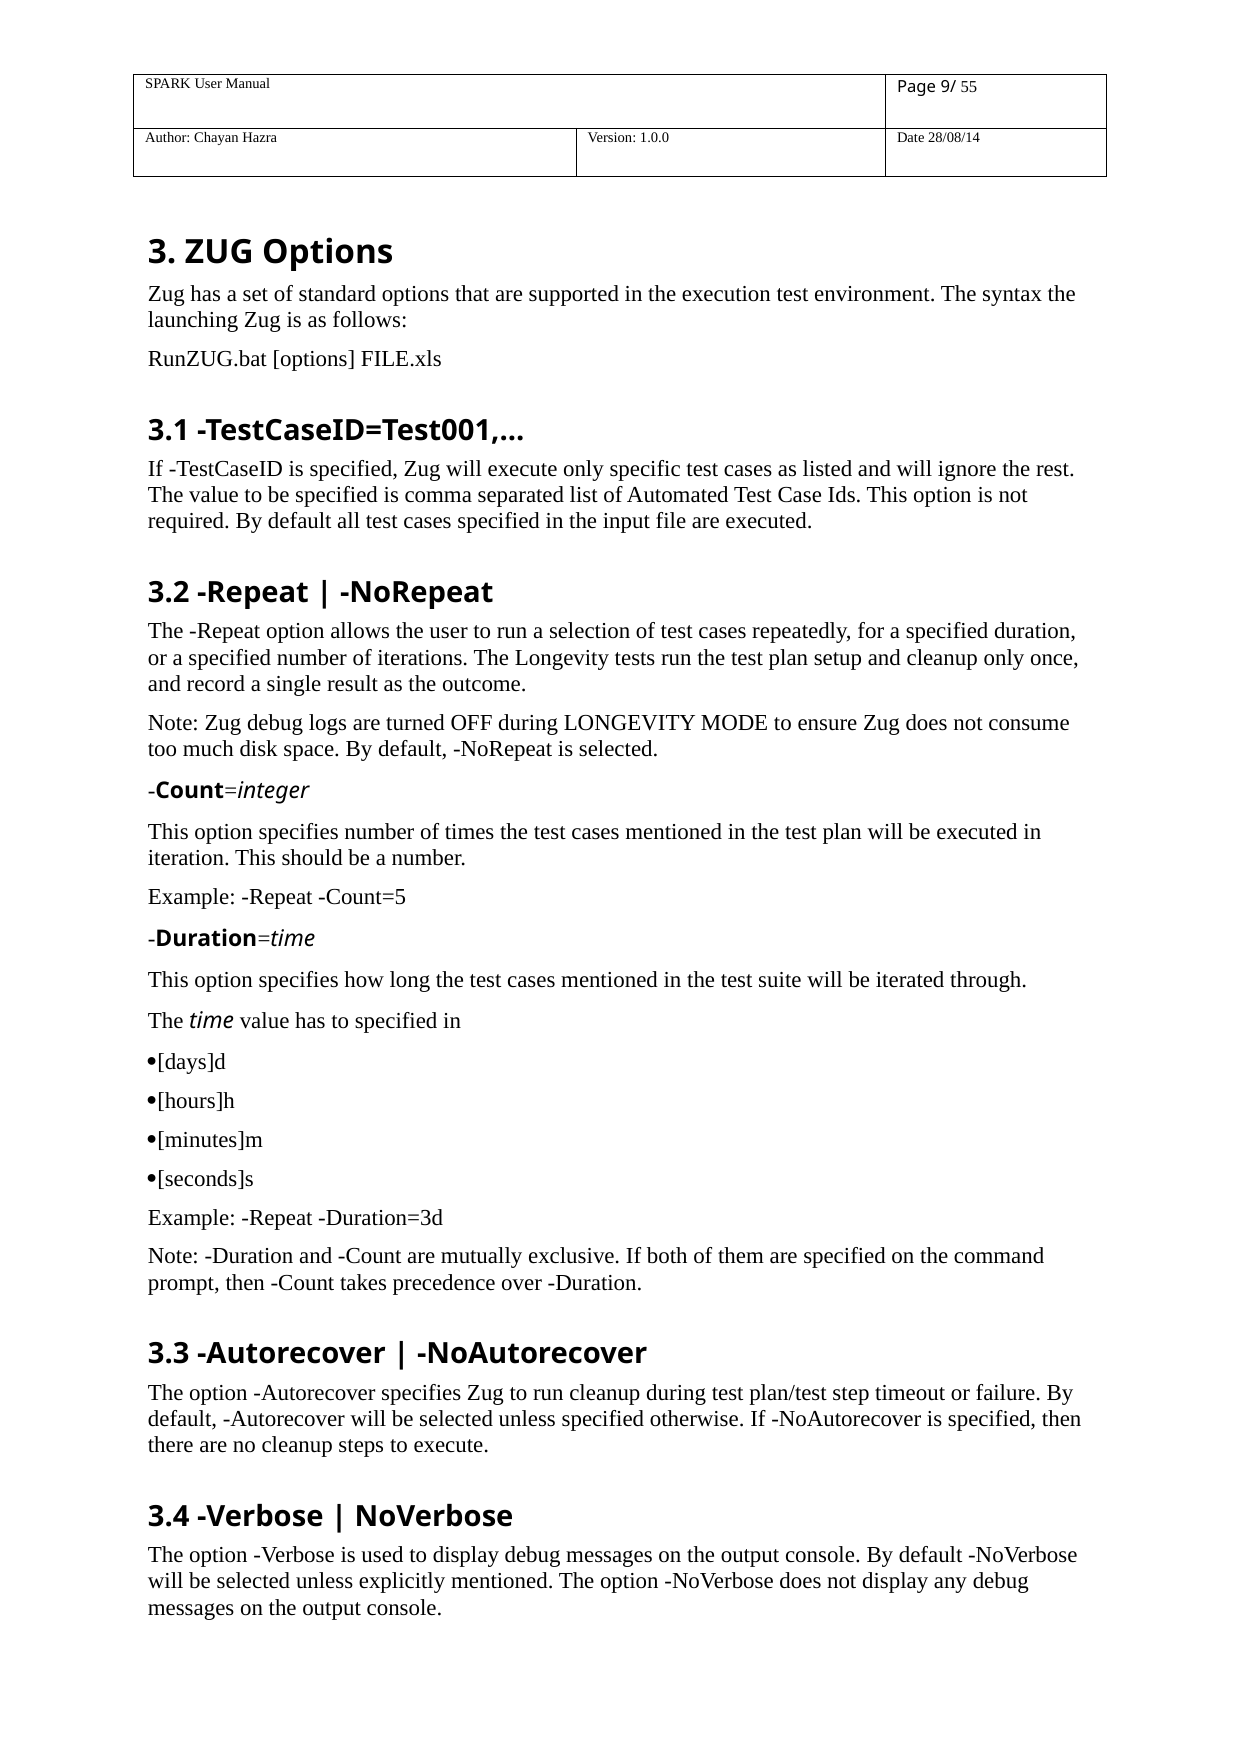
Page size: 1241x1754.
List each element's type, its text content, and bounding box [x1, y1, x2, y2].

subtitle 3.2 -Repeat | -NoRepeat [148, 571, 1092, 611]
text This option specifies how long the test cases mentioned in the test suite will be iterated through. [148, 966, 1092, 992]
text Note: Zug debug logs are turned OFF during LONGEVITY MODE to ensure Zug does not consume too much disk space. By default, -NoRepeat is selected. [148, 709, 1092, 762]
text -Count=integer [148, 774, 1092, 805]
list [hours]h [148, 1087, 1092, 1113]
text Example: -Repeat -Count=5 [148, 883, 1092, 909]
text The time value has to specified in [148, 1004, 1092, 1036]
text The option -Verbose is used to display debug messages on the output console. By default -NoVerbose will be selected unless explicitly mentioned. The option -NoVerbose does not display any debug messages on the output console. [148, 1541, 1092, 1620]
text If -TestCaseID is specified, Zug will execute only specific test cases as listed and will ignore the rest. The value to be specified is comma separated list of Automated Test Case Ids. This option is not required. By default all test cases specified in the input file are executed. [148, 455, 1092, 534]
text The option -Autorecover specifies Zug to run cleanup during test plan/test step timeout or failure. By default, -Autorecover will be selected unless specified otherwise. If -NoAutorecover is specified, then there are no cleanup steps to execute. [148, 1379, 1092, 1458]
text Note: -Duration and -Count are mutually exclusive. If both of them are specified on the command prompt, then -Count takes precedence over -Duration. [148, 1242, 1092, 1295]
text The -Repeat option allows the user to run a selection of test cases repeatedly, for a specified duration, or a specified number of iterations. The Longevity tests run the test plan setup and cleanup only once, and record a single result as the outcome. [148, 617, 1092, 696]
text This option specifies number of times the test cases mentioned in the test plan will be executed in iteration. This should be a number. [148, 818, 1092, 871]
text -Duration=time [148, 922, 1092, 953]
list [seconds]s [148, 1165, 1092, 1191]
text RunZUG.bat [options] FILE.xls [148, 345, 1092, 371]
text Zug has a set of standard options that are supported in the execution test environment. The syntax the launching Zug is as follows: [148, 280, 1092, 332]
subtitle . ZUG Options [148, 228, 1092, 273]
list [days]d [148, 1048, 1092, 1074]
subtitle 3.1 -TestCaseID=Test001,... [148, 409, 1092, 448]
list [minutes]m [148, 1126, 1092, 1152]
subtitle 3.3 -Autorecover | -NoAutorecover [148, 1333, 1092, 1372]
text Example: -Repeat -Duration=3d [148, 1204, 1092, 1230]
subtitle 3.4 -Verbose | NoVerbose [148, 1495, 1092, 1535]
